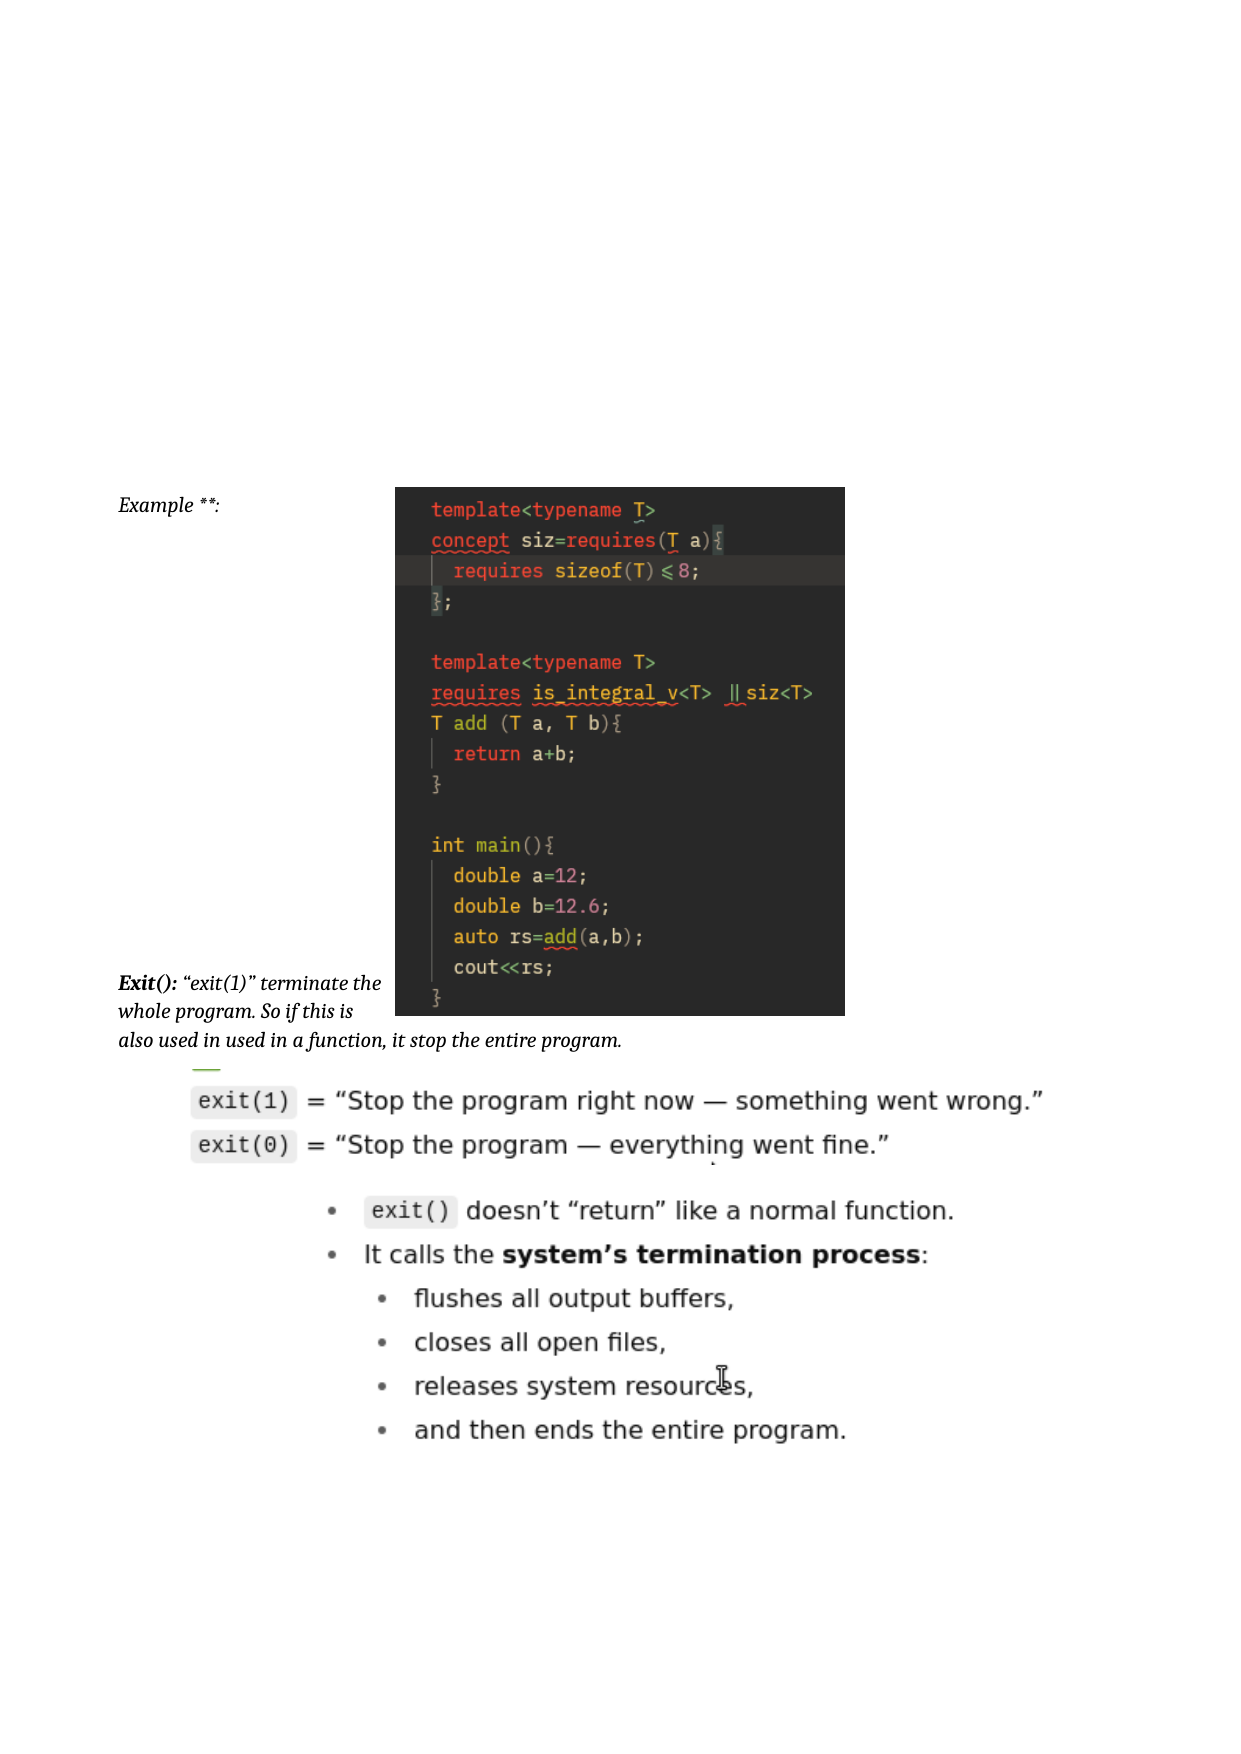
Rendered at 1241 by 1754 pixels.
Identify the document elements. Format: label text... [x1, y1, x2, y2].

text Example **: [118, 493, 395, 518]
picture [308, 1193, 962, 1461]
picture [395, 487, 845, 1016]
picture [180, 1069, 1060, 1165]
text Exit(): “exit(1)” terminate the whole program. So if this is also used in used in a function, it stop the entire program. [118, 970, 1122, 1053]
text [845, 493, 1122, 518]
